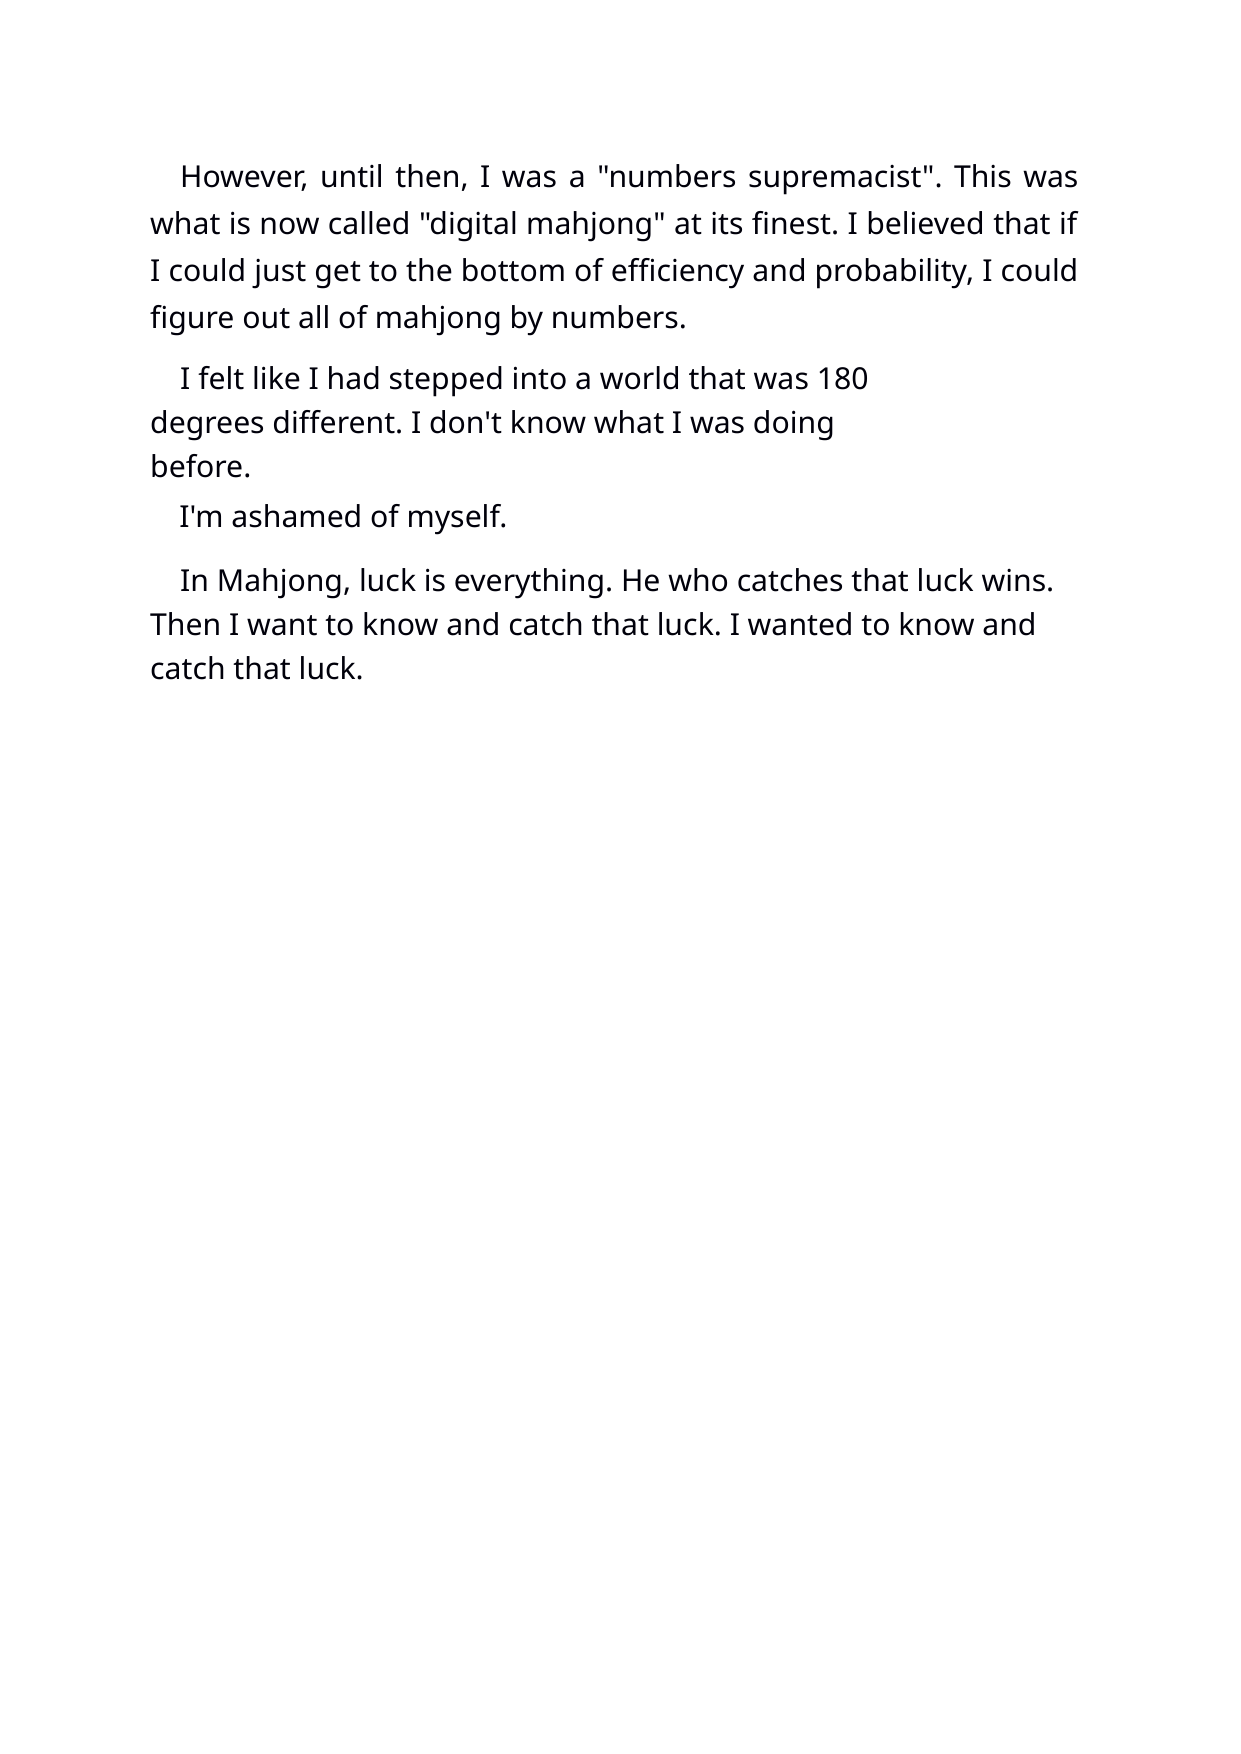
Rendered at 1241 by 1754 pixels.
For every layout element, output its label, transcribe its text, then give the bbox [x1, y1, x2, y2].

text In Mahjong, luck is everything. He who catches that luck wins. Then I want to know and catch that luck. I wanted to know and catch that luck. [150, 556, 1079, 688]
text I felt like I had stepped into a world that was 180 degrees different. I don't know what I was doing before. [150, 354, 929, 487]
text However, until then, I was a "numbers supremacist". This was what is now called "digital mahjong" at its finest. I believed that if I could just get to the bottom of efficiency and probability, I could figure out all of mahjong by numbers. [150, 150, 1079, 337]
text I'm ashamed of myself. [179, 504, 1090, 534]
